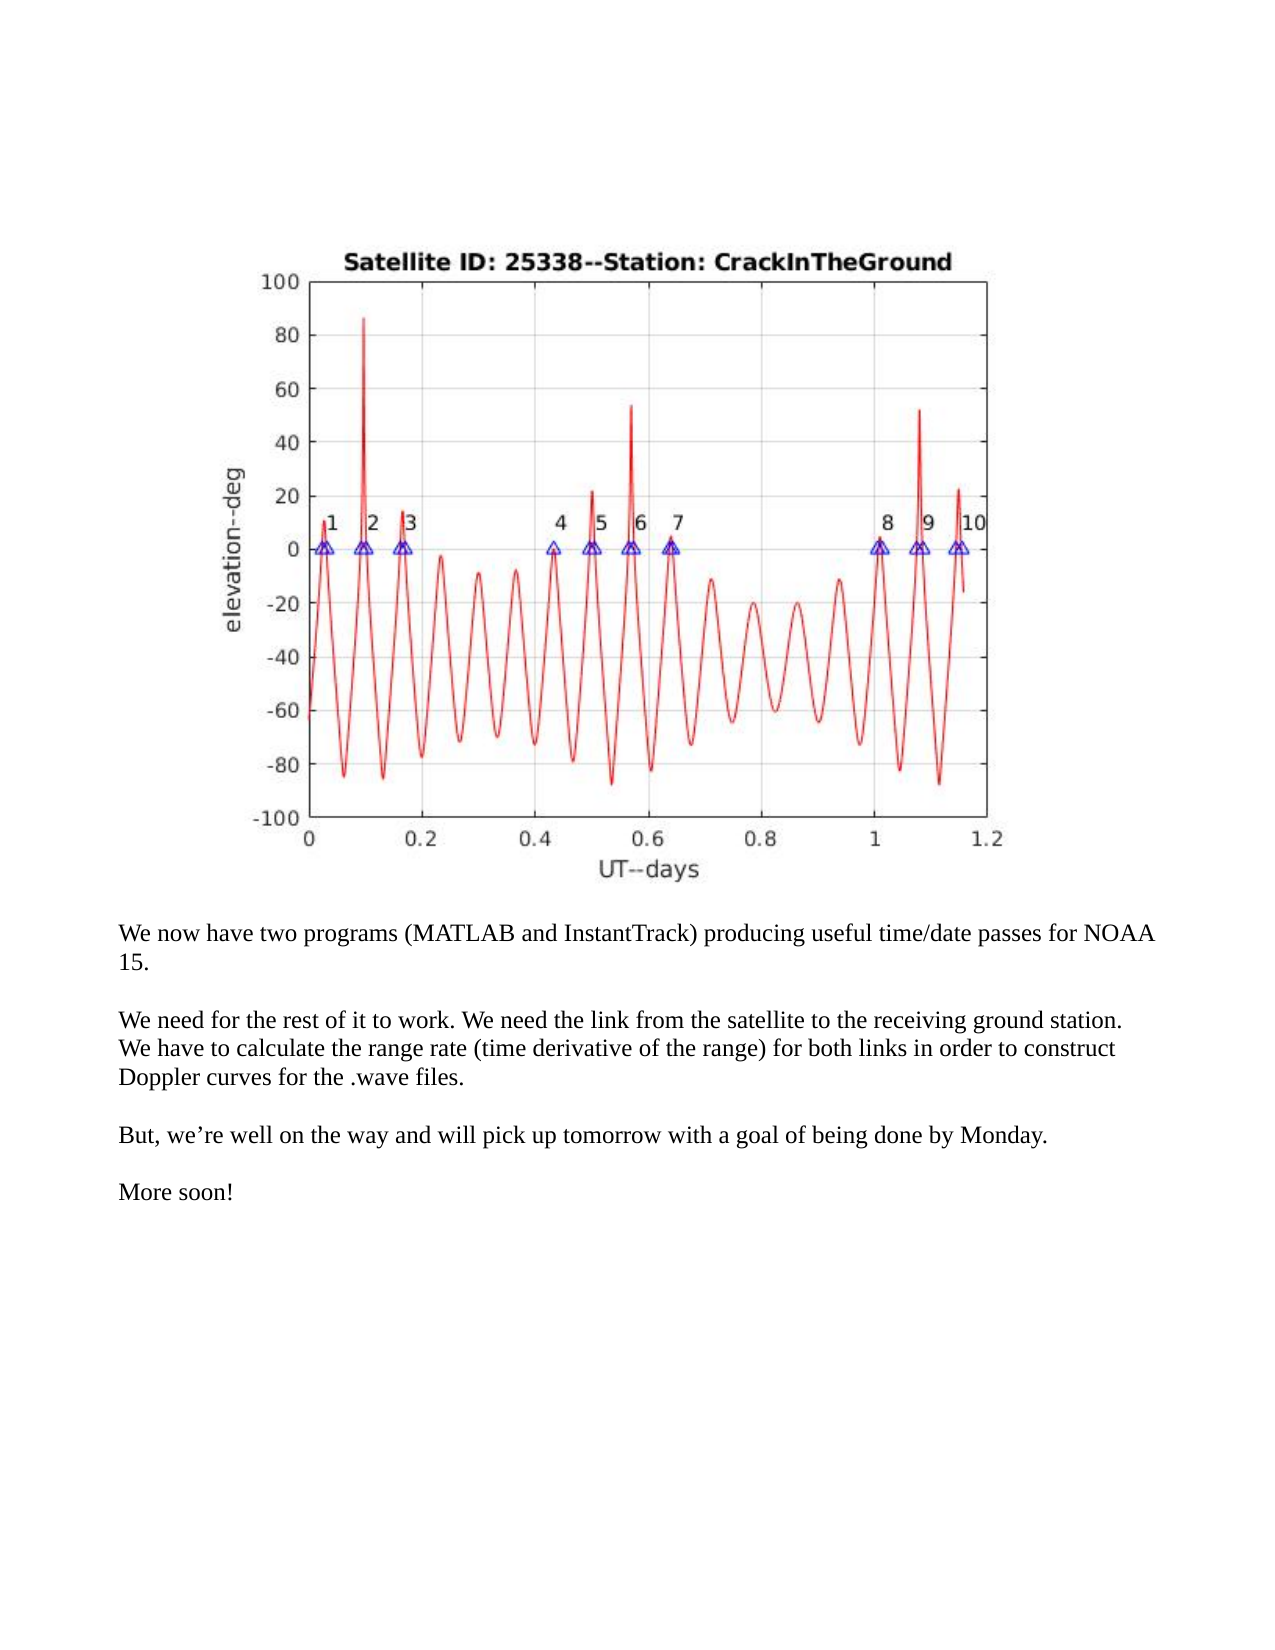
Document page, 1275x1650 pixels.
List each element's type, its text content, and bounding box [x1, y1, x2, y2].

text We now have two programs (MATLAB and InstantTrack) producing useful time/date passes for NOAA 15. We need for the rest of it to work. We need the link from the satellite to the receiving ground station. We have to calculate the range rate (time derivative of the range) for both links in order to construct Doppler curves for the .wave files. But, we’re well on the way and will pick up tomorrow with a goal of being done by Monday. More soon! [118, 118, 1157, 1206]
picture [195, 233, 1071, 890]
